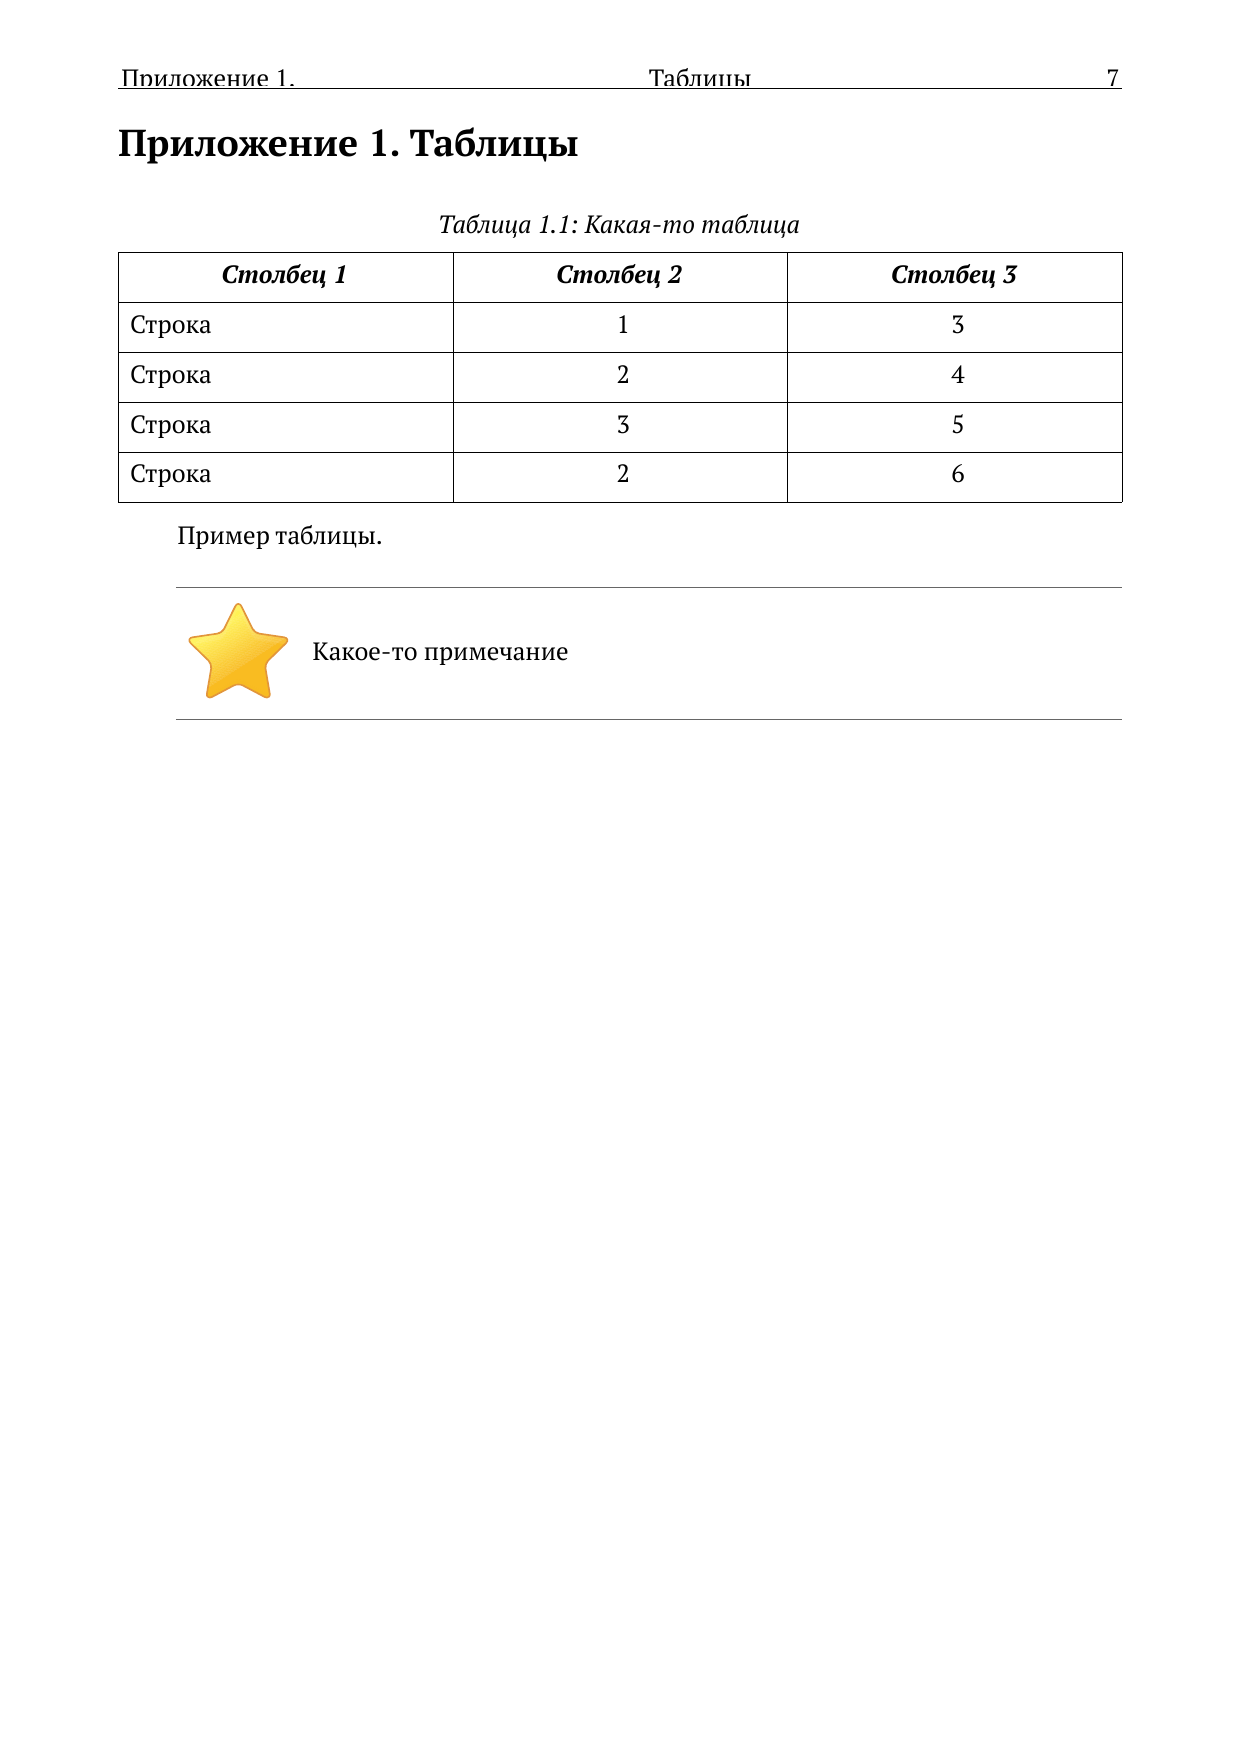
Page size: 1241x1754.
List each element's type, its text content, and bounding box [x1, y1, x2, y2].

table_cell Строка [119, 353, 453, 402]
title Таблицы [118, 118, 1122, 167]
table_cell 4 [788, 353, 1122, 402]
list [207, 630, 252, 662]
table_cell Строка [119, 303, 453, 352]
table_cell 1 [454, 303, 787, 352]
table_header Столбец 2 [454, 253, 787, 302]
table_cell 2 [454, 353, 787, 402]
table_cell 6 [788, 453, 1122, 502]
text [212, 640, 263, 674]
table_cell 3 [454, 403, 787, 452]
table_header Столбец 1 [119, 253, 453, 302]
table_header Столбец 3 [788, 253, 1122, 302]
text [211, 642, 266, 681]
table_cell Строка [119, 453, 453, 502]
table_cell 3 [788, 303, 1122, 352]
table_header [176, 588, 301, 719]
table_cell Строка [119, 403, 453, 452]
table_cell 2 [454, 453, 787, 502]
table_cell 5 [788, 403, 1122, 452]
table_header Какое-то примечание [301, 588, 1122, 719]
text Таблица 1.1: Какая-то таблица [118, 208, 1122, 240]
text Пример таблицы. [177, 519, 1122, 552]
